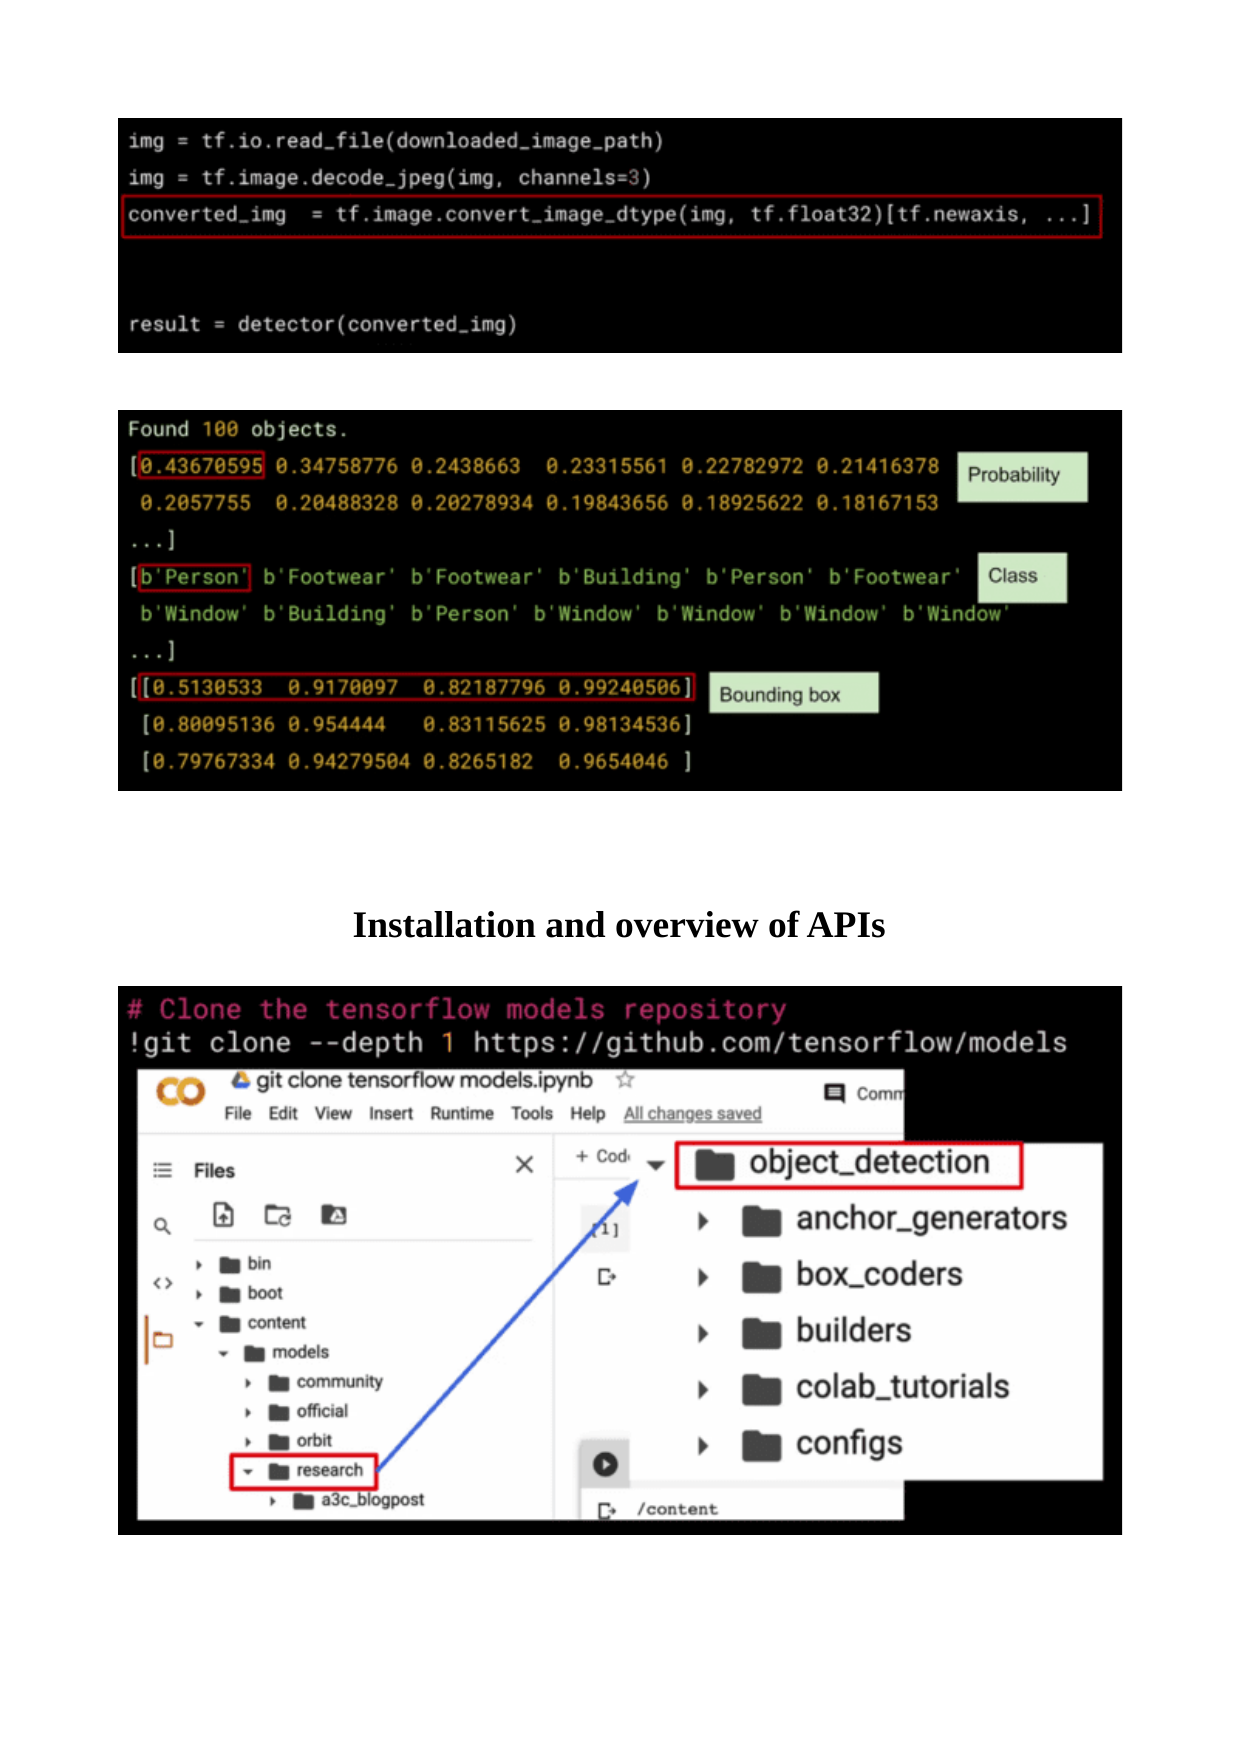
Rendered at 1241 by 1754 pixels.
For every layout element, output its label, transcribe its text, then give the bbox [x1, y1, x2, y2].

subtitle Installation and overview of APIs [118, 902, 1122, 945]
picture [118, 986, 1123, 1535]
picture [118, 118, 1123, 353]
picture [118, 410, 1123, 791]
